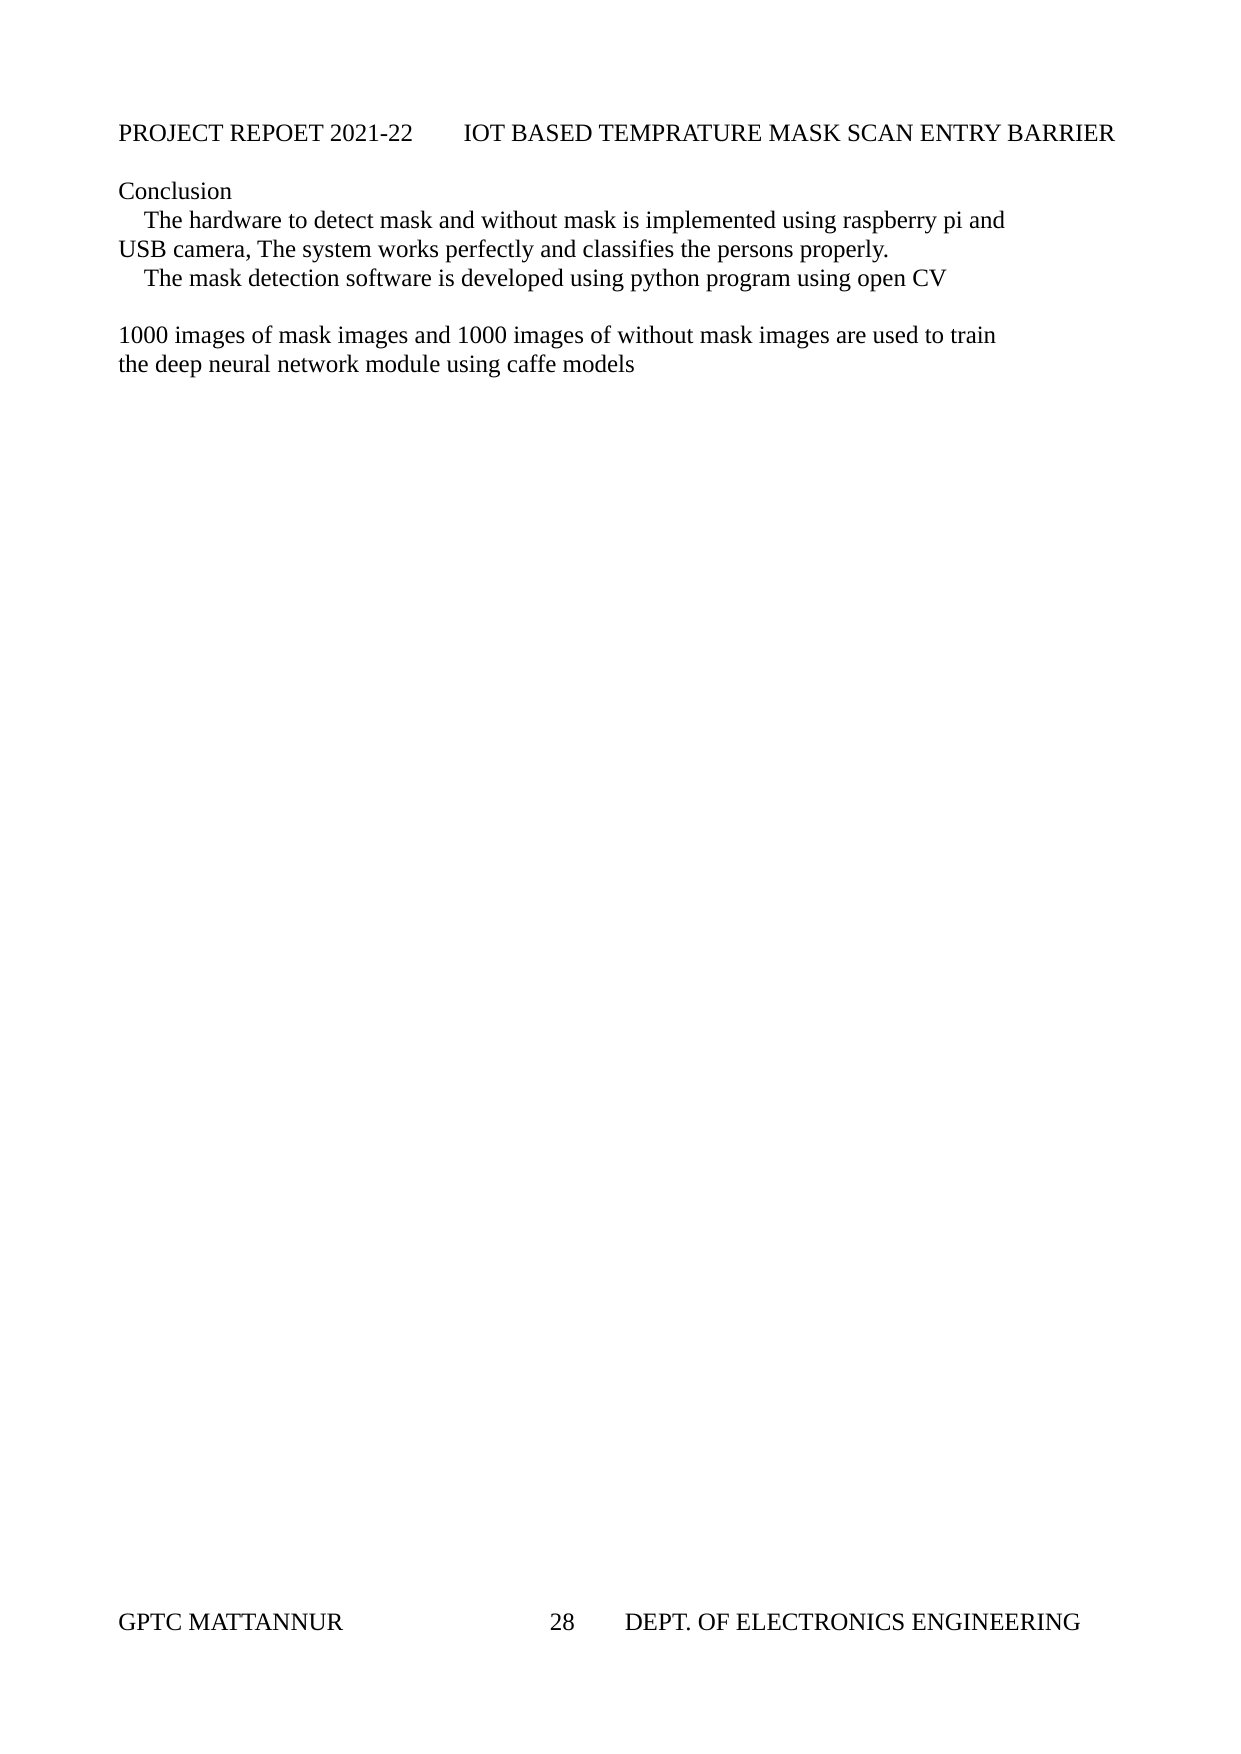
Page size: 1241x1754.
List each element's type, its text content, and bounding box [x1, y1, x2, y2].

text Conclusion [118, 176, 1122, 205]
text the deep neural network module using caffe models [118, 349, 1122, 378]
text  The mask detection software is developed using python program using open CV [118, 263, 1122, 291]
text  [118, 291, 1122, 320]
text  The hardware to detect mask and without mask is implemented using raspberry pi and [118, 205, 1122, 234]
text 1000 images of mask images and 1000 images of without mask images are used to train [118, 320, 1122, 349]
text USB camera, The system works perfectly and classifies the persons properly. [118, 234, 1122, 263]
